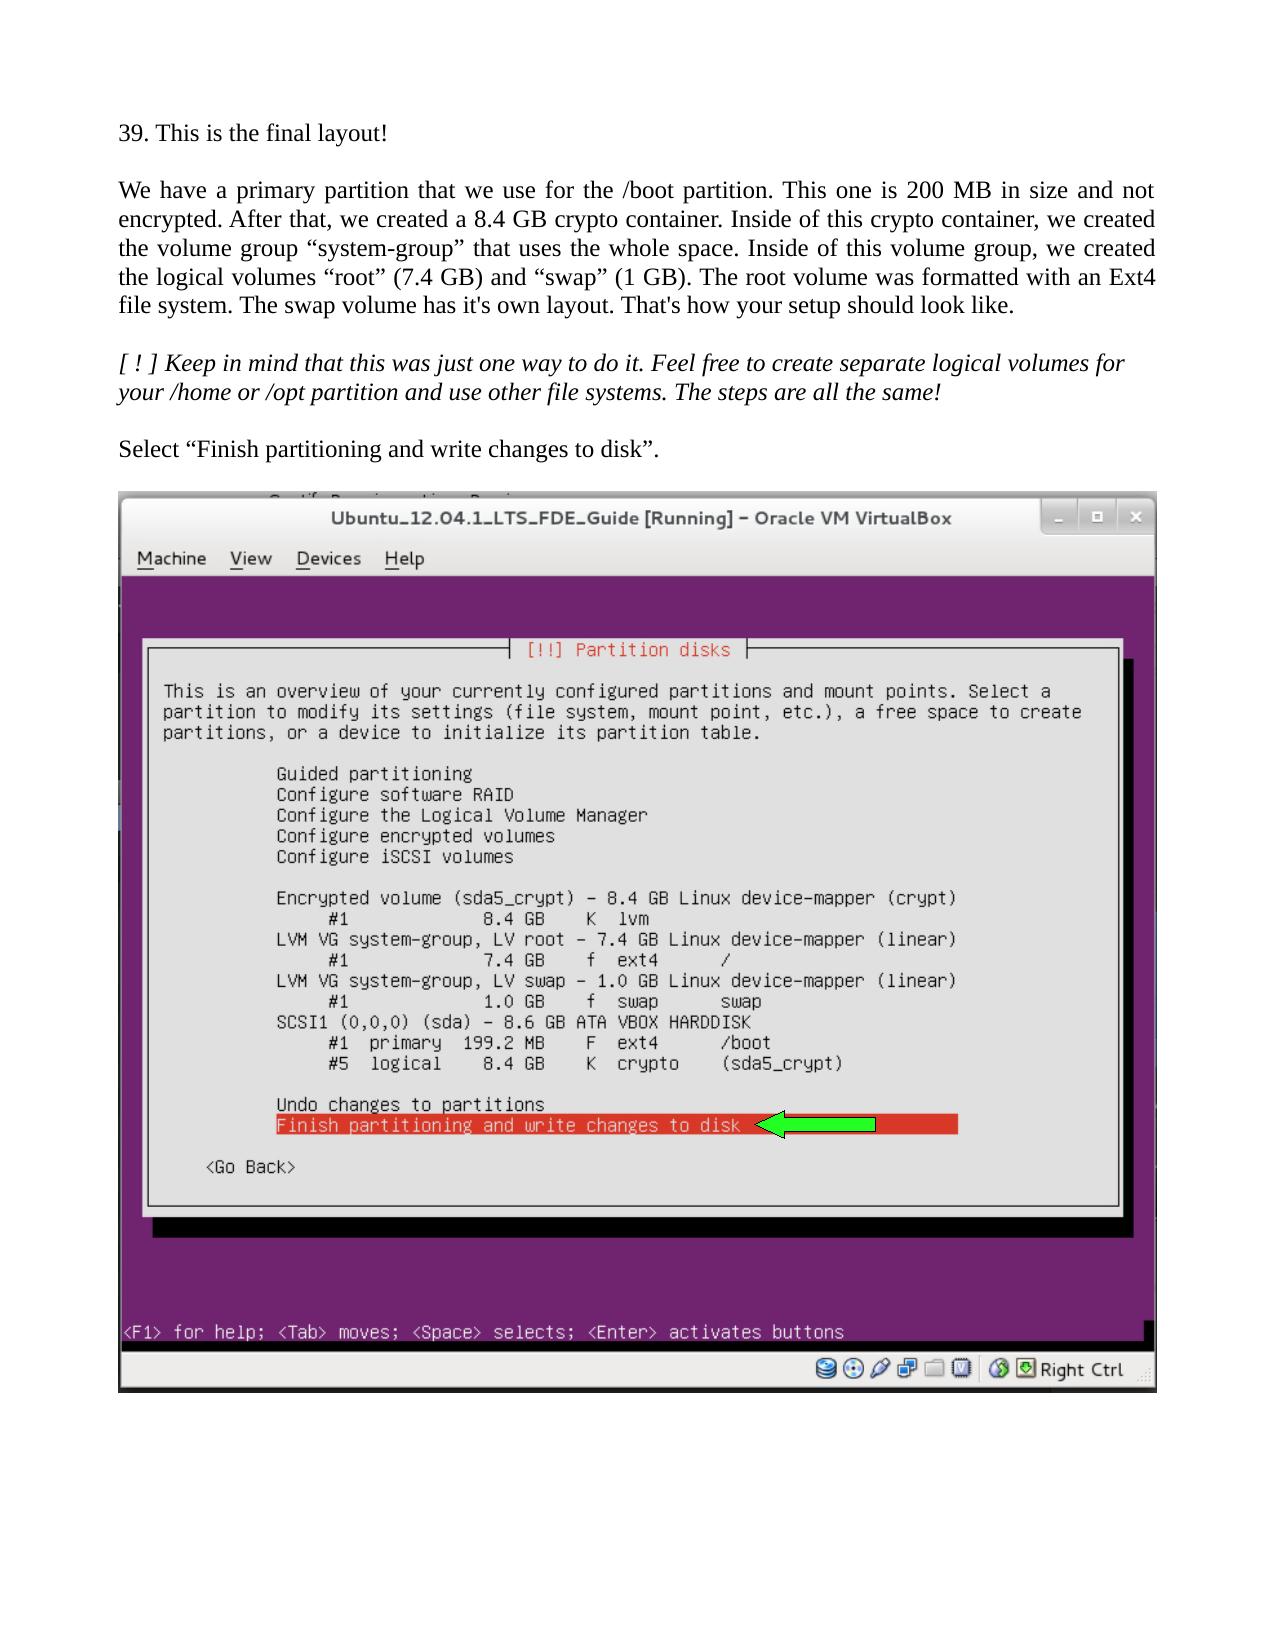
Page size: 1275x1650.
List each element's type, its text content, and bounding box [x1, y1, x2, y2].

text [ ! ] Keep in mind that this was just one way to do it. Feel free to create separate logical volumes for your /home or /opt partition and use other file systems. The steps are all the same! [118, 348, 1157, 406]
text We have a primary partition that we use for the /boot partition. This one is 200 MB in size and not encrypted. After that, we created a 8.4 GB crypto container. Inside of this crypto container, we created the volume group “system-group” that uses the whole space. Inside of this volume group, we created the logical volumes “root” (7.4 GB) and “swap” (1 GB). The root volume was formatted with an Ext4 file system. The swap volume has it's own layout. That's how your setup should look like. [118, 176, 1157, 319]
text 39. This is the final layout! [118, 118, 1157, 147]
text Select “Finish partitioning and write changes to disk”. [118, 434, 1157, 463]
picture [118, 491, 1157, 1393]
